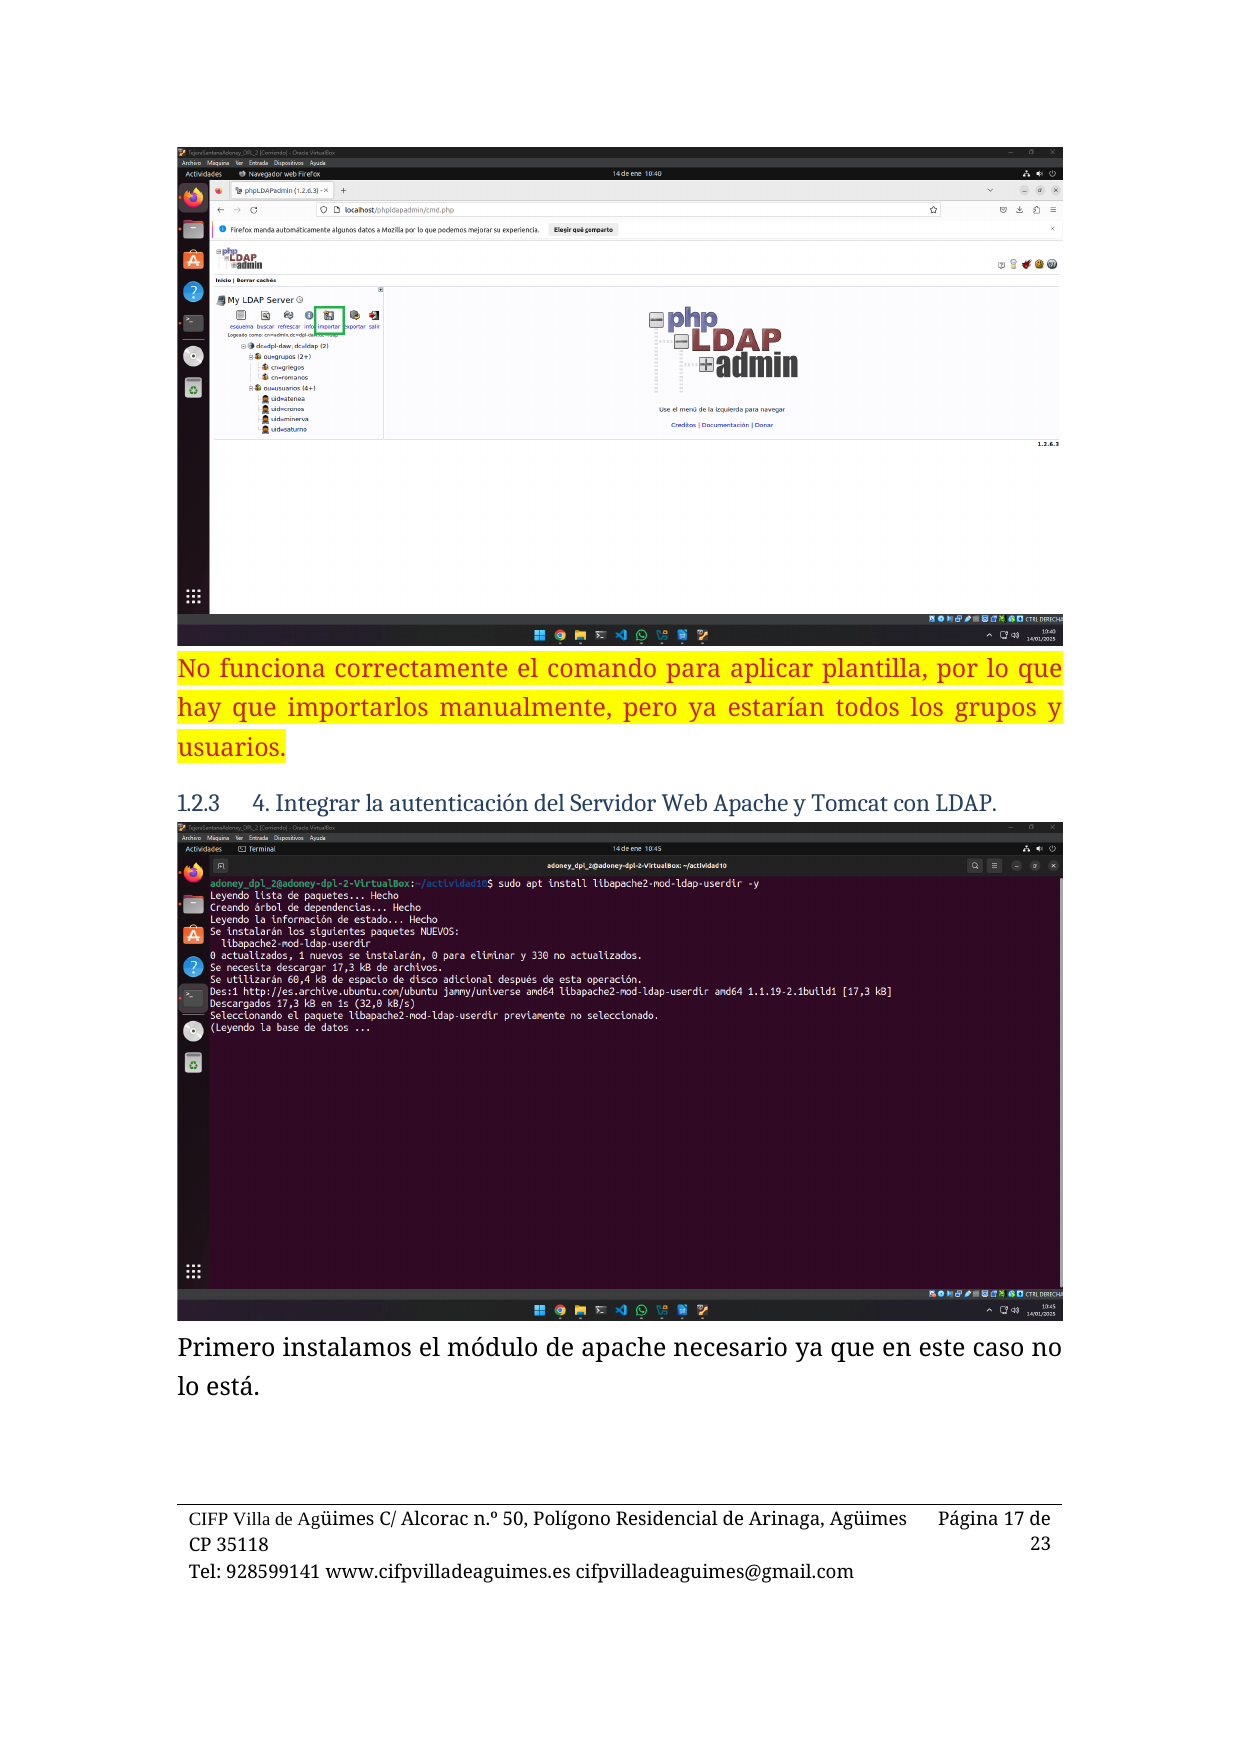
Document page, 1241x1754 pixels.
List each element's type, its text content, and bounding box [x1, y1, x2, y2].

subtitle 4. Integrar la autenticación del Servidor Web Apache y Tomcat con LDAP. [177, 789, 1063, 818]
picture [177, 147, 1063, 646]
picture [177, 822, 1063, 1321]
text Primero instalamos el módulo de apache necesario ya que en este caso no lo está. [177, 1321, 1063, 1403]
text No funciona correctamente el comando para aplicar plantilla, por lo que hay que importarlos manualmente, pero ya estarían todos los grupos y usuarios. [177, 646, 1063, 763]
